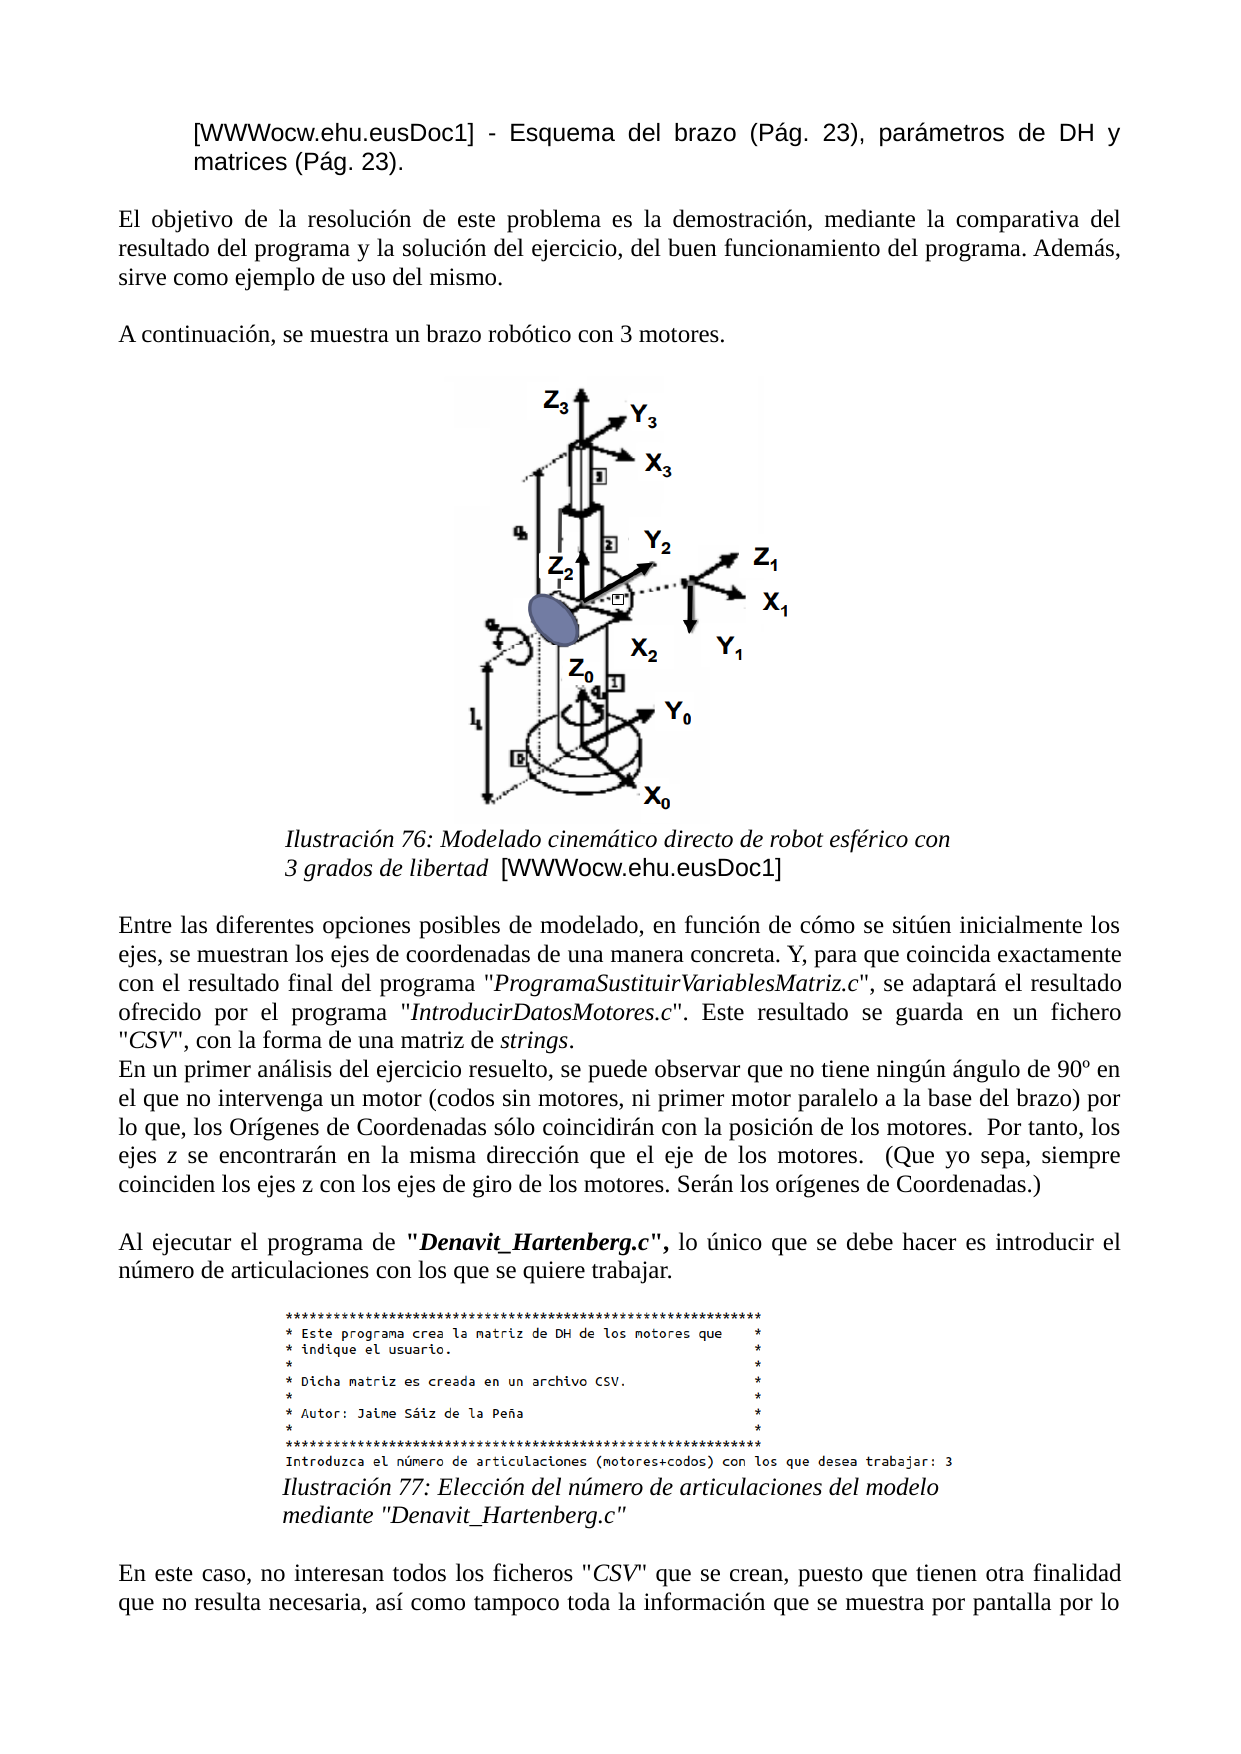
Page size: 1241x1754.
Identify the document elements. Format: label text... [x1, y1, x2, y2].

list [WWWocw.ehu.eusDoc1] - Esquema del brazo (Pág. 23), parámetros de DH y matrices (Pág. 23). [156, 118, 1122, 176]
text Al ejecutar el programa de "Denavit_Hartenberg.c", lo único que se debe hacer es introducir el número de articulaciones con los que se quiere trabajar. [118, 1227, 1122, 1284]
text El objetivo de la resolución de este problema es la demostración, mediante la comparativa del resultado del programa y la solución del ejercicio, del buen funcionamiento del programa. Además, sirve como ejemplo de uso del mismo. [118, 204, 1122, 291]
picture [444, 376, 796, 824]
picture [284, 1312, 956, 1472]
text Entre las diferentes opciones posibles de modelado, en función de cómo se sitúen inicialmente los ejes, se muestran los ejes de coordenadas de una manera concreta. Y, para que coincida exactamente con el resultado final del programa "ProgramaSustituirVariablesMatriz.c", se adaptará el resultado ofrecido por el programa "IntroducirDatosMotores.c". Este resultado se guarda en un fichero "CSV", con la forma de una matriz de strings. [118, 910, 1122, 1054]
text En un primer análisis del ejercicio resuelto, se puede observar que no tiene ningún ángulo de 90º en el que no intervenga un motor (codos sin motores, ni primer motor paralelo a la base del brazo) por lo que, los Orígenes de Coordenadas sólo coincidirán con la posición de los motores. Por tanto, los ejes z se encontrarán en la misma dirección que el eje de los motores. (Que yo sepa, siempre coinciden los ejes z con los ejes de giro de los motores. Serán los orígenes de Coordenadas.) [118, 1054, 1122, 1198]
text A continuación, se muestra un brazo robótico con 3 motores. [118, 319, 1122, 348]
text En este caso, no interesan todos los ficheros "CSV" que se crean, puesto que tienen otra finalidad que no resulta necesaria, así como tampoco toda la información que se muestra por pantalla por lo [118, 1558, 1122, 1615]
text Ilustración 77: Elección del número de articulaciones del modelo mediante "Denavit_Hartenberg.c" [282, 1325, 958, 1529]
text Ilustración 76: Modelado cinemático directo de robot esférico con 3 grados de libertad [WWWocw.ehu.eusDoc1] [285, 389, 956, 882]
